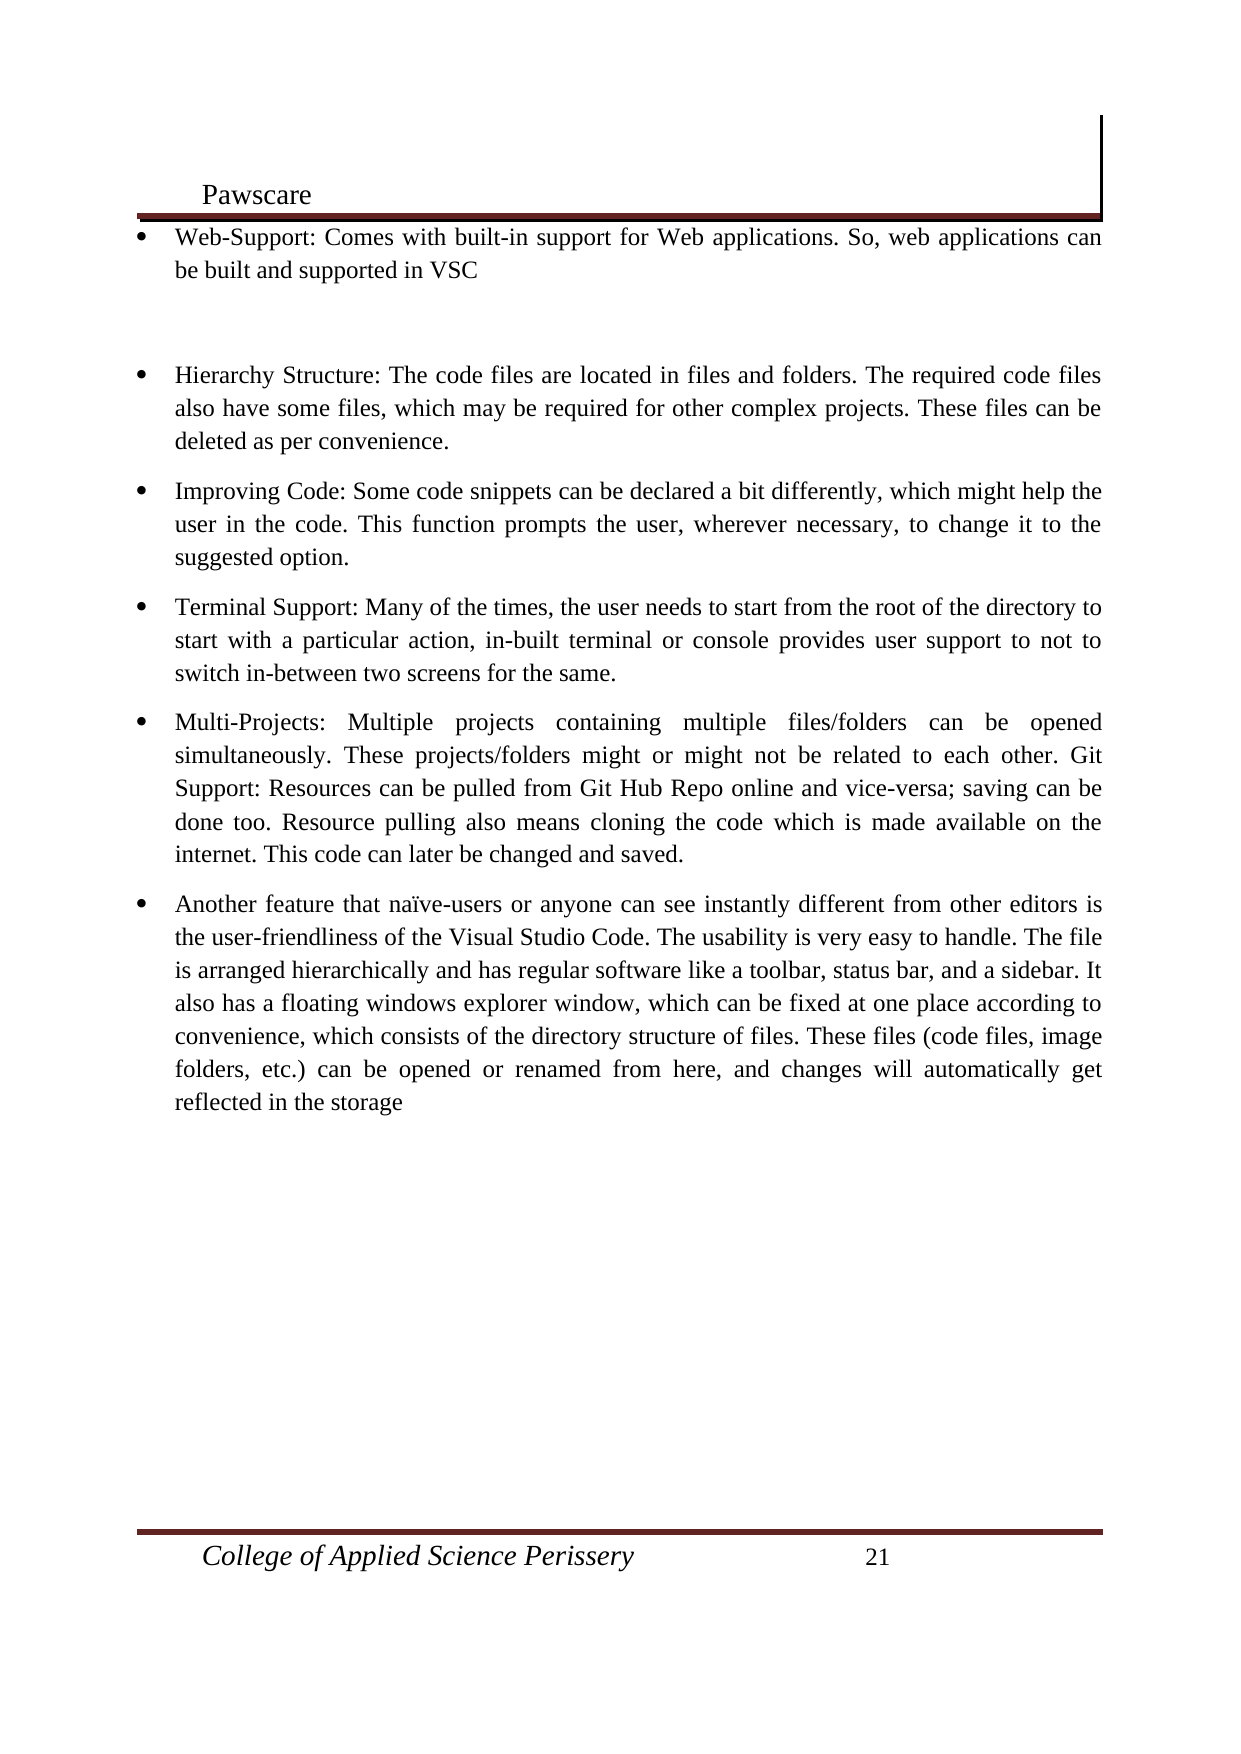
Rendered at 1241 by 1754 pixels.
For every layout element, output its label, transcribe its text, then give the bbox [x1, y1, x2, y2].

list Terminal Support: Many of the times, the user needs to start from the root of the directory to start with a particular action, in-built terminal or console provides user support to not to switch in-between two screens for the same. [137, 592, 1103, 687]
list Improving Code: Some code snippets can be declared a bit differently, which might help the user in the code. This function prompts the user, wherever necessary, to change it to the suggested option. [137, 476, 1103, 571]
list Multi-Projects: Multiple projects containing multiple files/folders can be opened simultaneously. These projects/folders might or might not be related to each other. Git Support: Resources can be pulled from Git Hub Repo online and vice-versa; saving can be done too. Resource pulling also means cloning the code which is made available on the internet. This code can later be changed and saved. [137, 707, 1103, 868]
list Hierarchy Structure: The code files are located in files and folders. The required code files also have some files, which may be required for other complex projects. These files can be deleted as per convenience. [137, 360, 1103, 455]
list Web-Support: Comes with built-in support for Web applications. So, web applications can be built and supported in VSC [137, 222, 1103, 283]
list Another feature that naïve-users or anyone can see instantly different from other editors is the user-friendliness of the Visual Studio Code. The usability is very easy to handle. The file is arranged hierarchically and has regular software like a toolbar, status bar, and a sidebar. It also has a floating windows explorer window, which can be fixed at one place according to convenience, which consists of the directory structure of files. These files (code files, image folders, etc.) can be opened or renamed from here, and changes will automatically get reflected in the storage [137, 889, 1103, 1116]
